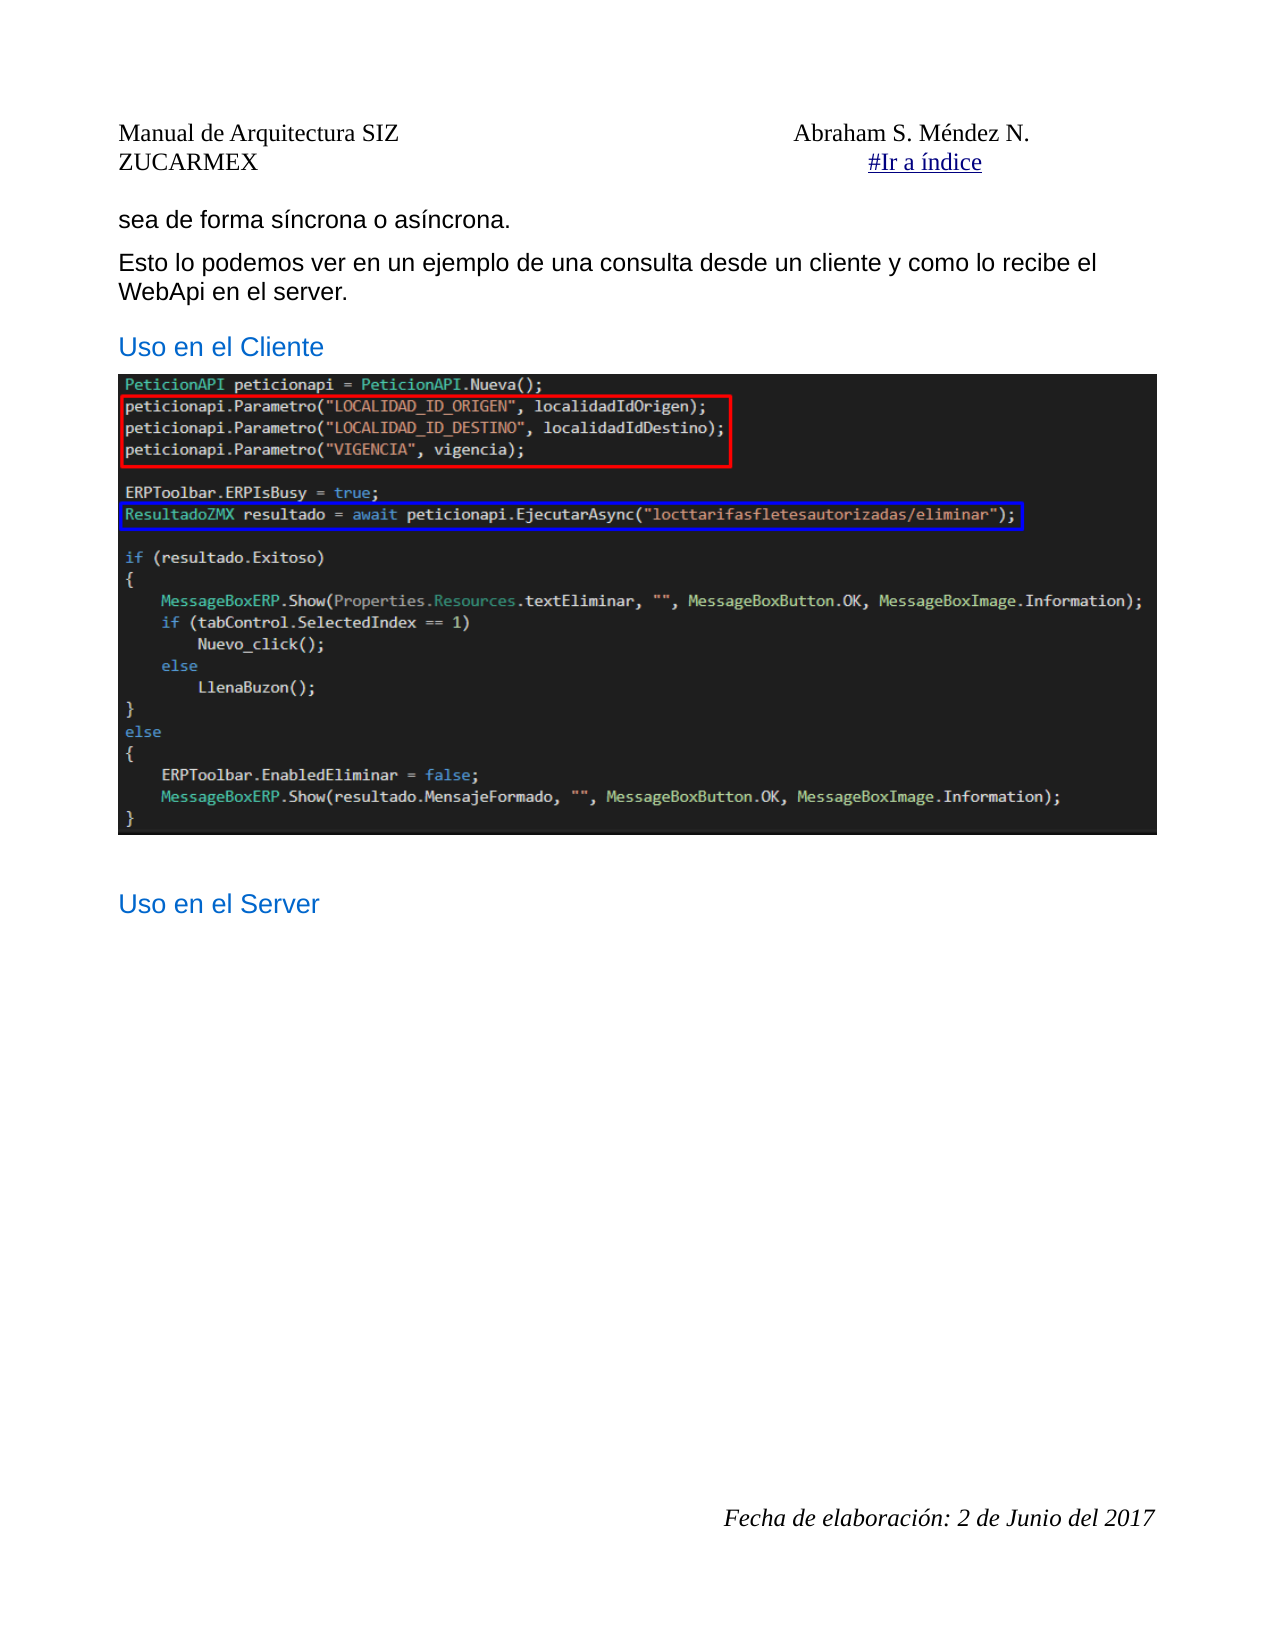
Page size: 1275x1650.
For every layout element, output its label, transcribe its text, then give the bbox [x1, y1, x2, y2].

text Uso en el Cliente [118, 331, 1157, 362]
text Uso en el Server [118, 888, 1157, 919]
text sea de forma síncrona o asíncrona. [118, 205, 1157, 234]
text Esto lo podemos ver en un ejemplo de una consulta desde un cliente y como lo recibe el WebApi en el server. [118, 248, 1157, 306]
picture [118, 374, 1157, 835]
